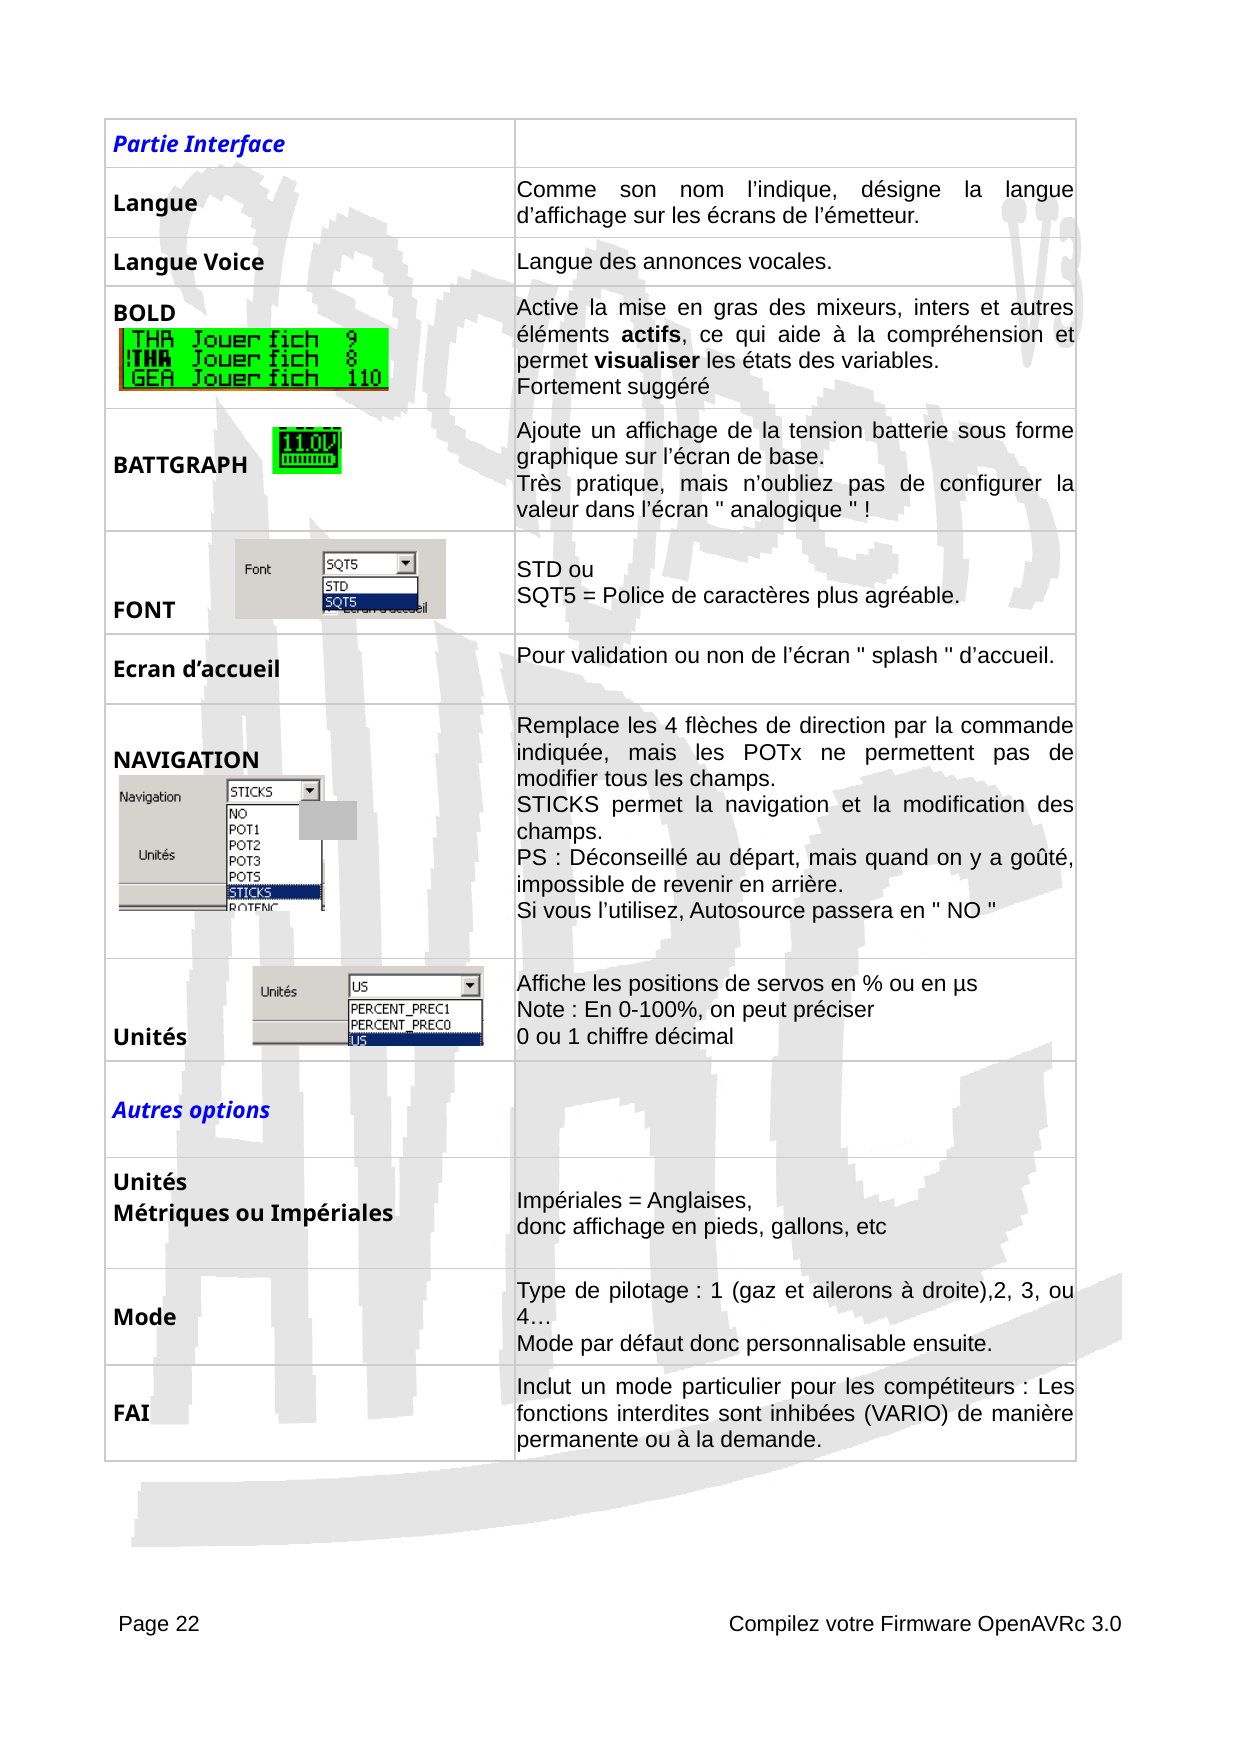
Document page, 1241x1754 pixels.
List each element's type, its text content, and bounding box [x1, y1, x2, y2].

table_cell Unités [106, 959, 514, 1060]
table_cell Mode [106, 1269, 514, 1364]
table_cell NAVIGATION [106, 705, 514, 957]
table_cell Impériales = Anglaises, donc affichage en pieds, gallons, etc [516, 1158, 1075, 1268]
table_cell Ajoute un affichage de la tension batterie sous forme graphique sur l’écran de base. Très pratique, mais n’oubliez pas de configurer la valeur dans l’écran '' analogique '' ! [516, 409, 1075, 530]
table_cell [516, 1062, 1075, 1157]
table_cell Affiche les positions de servos en % ou en µs Note : En 0-100%, on peut préciser 0 ou 1 chiffre décimal [516, 959, 1075, 1060]
table_cell Remplace les 4 flèches de direction par la commande indiquée, mais les POTx ne permettent pas de modifier tous les champs. STICKS permet la navigation et la modification des champs. PS : Déconseillé au départ, mais quand on y a goûté, impossible de revenir en arrière. Si vous l’utilisez, Autosource passera en '' NO '' [516, 705, 1075, 957]
table_cell STD ou SQT5 = Police de caractères plus agréable. [516, 532, 1075, 633]
table_cell FAI [106, 1366, 514, 1460]
table_cell Langue Voice [106, 238, 514, 285]
table_cell Active la mise en gras des mixeurs, inters et autres éléments actifs, ce qui aide à la compréhension et permet visualiser les états des variables. Fortement suggéré [516, 287, 1075, 407]
table_cell Comme son nom l’indique, désigne la langue d’affichage sur les écrans de l’émetteur. [516, 168, 1075, 236]
table_cell Langue [106, 168, 514, 236]
table_cell [516, 120, 1075, 167]
table_cell Type de pilotage : 1 (gaz et ailerons à droite),2, 3, ou 4… Mode par défaut donc personnalisable ensuite. [516, 1269, 1075, 1364]
table_cell BOLD [106, 287, 514, 407]
table_cell Ecran d’accueil [106, 635, 514, 703]
table_cell Langue des annonces vocales. [516, 238, 1075, 285]
table_cell BATTGRAPH [106, 409, 514, 530]
table_cell Unités Métriques ou Impériales [106, 1158, 514, 1268]
table_cell Partie Interface [106, 120, 514, 167]
table_cell Autres options [106, 1062, 514, 1157]
table_cell Pour validation ou non de l’écran '' splash '' d’accueil. [516, 635, 1075, 703]
table_cell Inclut un mode particulier pour les compétiteurs : Les fonctions interdites sont inhibées (VARIO) de manière permanente ou à la demande. [516, 1366, 1075, 1460]
table_cell FONT [106, 532, 514, 633]
